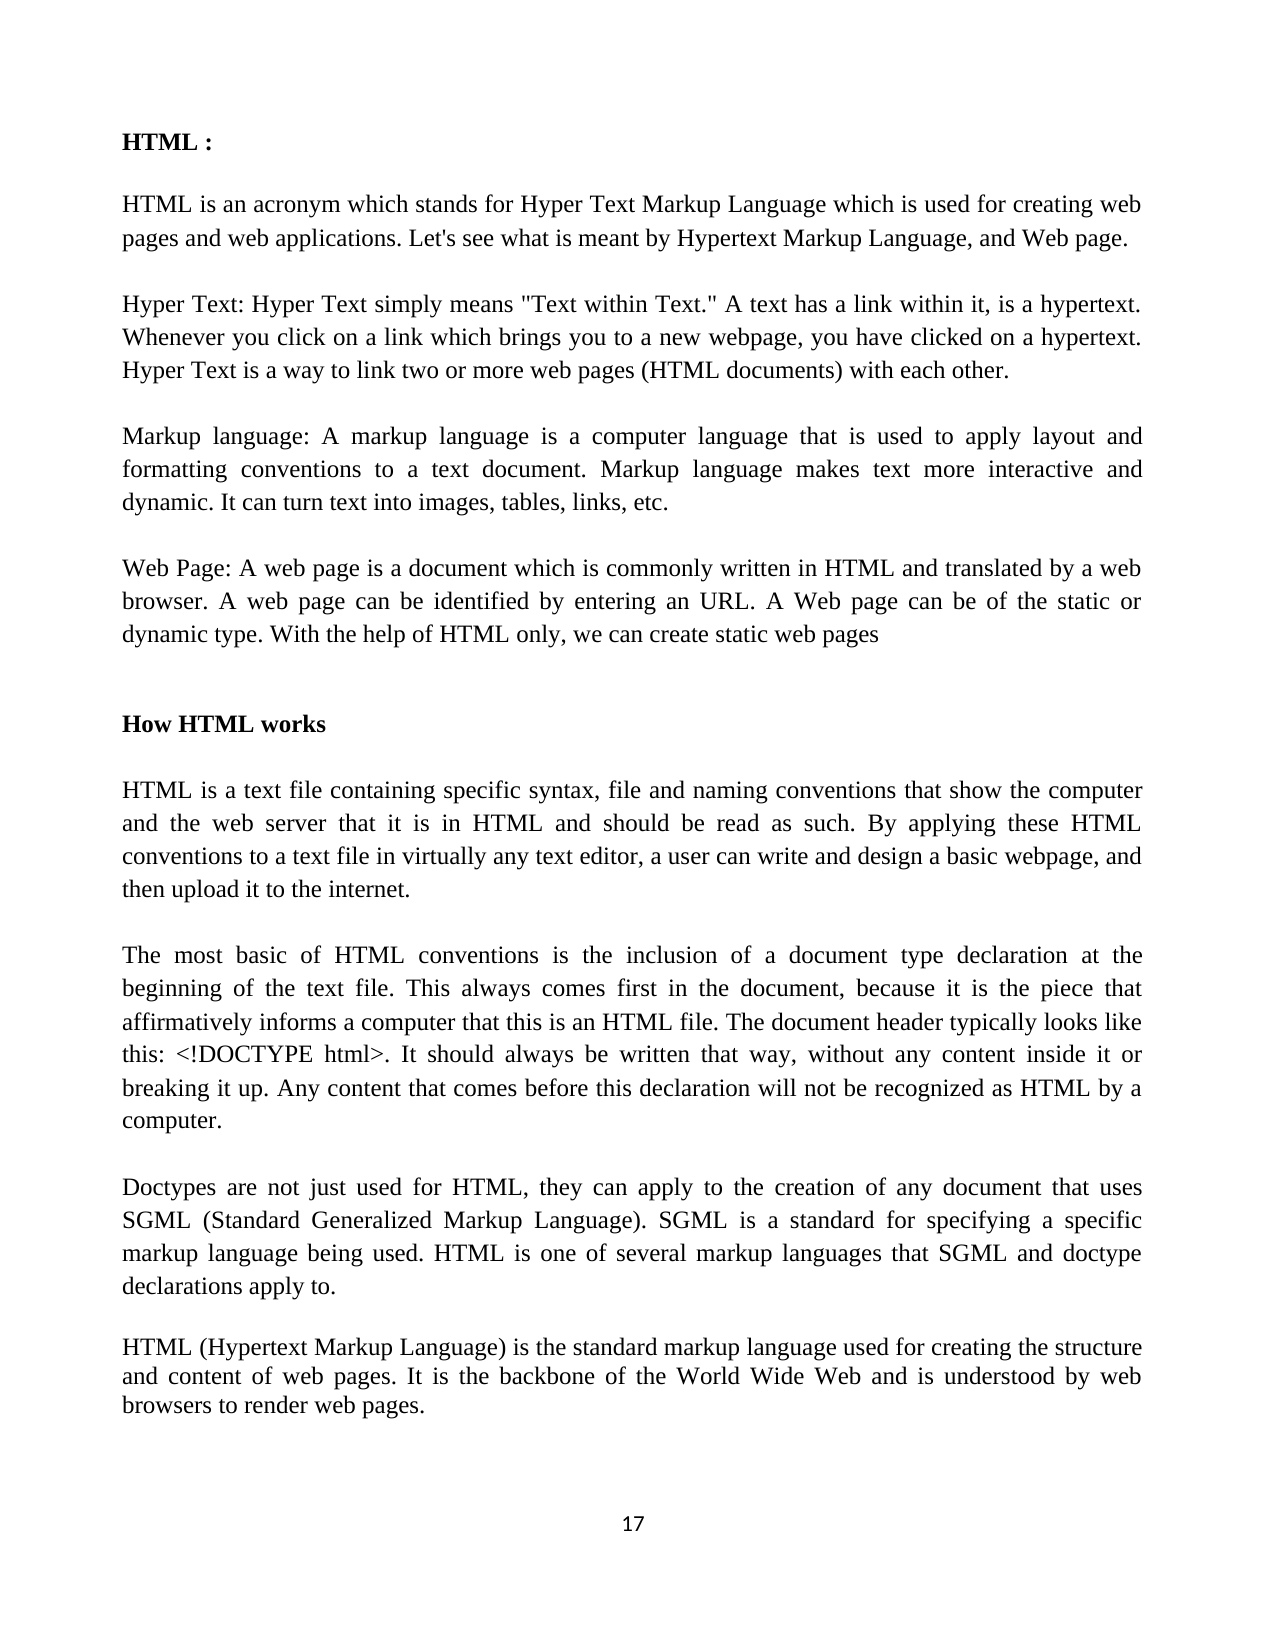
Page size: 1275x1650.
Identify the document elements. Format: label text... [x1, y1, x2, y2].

text Hyper Text: Hyper Text simply means "Text within Text." A text has a link within it, is a hypertext. Whenever you click on a link which brings you to a new webpage, you have clicked on a hypertext. Hyper Text is a way to link two or more web pages (HTML documents) with each other. [122, 289, 1144, 383]
text Markup language: A markup language is a computer language that is used to apply layout and formatting conventions to a text document. Markup language makes text more interactive and dynamic. It can turn text into images, tables, links, etc. [122, 421, 1144, 516]
text HTML is an acronym which stands for Hyper Text Markup Language which is used for creating web pages and web applications. Let's see what is meant by Hypertext Markup Language, and Web page. [122, 189, 1144, 251]
text HTML is a text file containing specific syntax, file and naming conventions that show the computer and the web server that it is in HTML and should be read as such. By applying these HTML conventions to a text file in virtually any text editor, a user can write and design a basic webpage, and then upload it to the internet. [122, 775, 1144, 903]
text Doctypes are not just used for HTML, they can apply to the creation of any document that uses SGML (Standard Generalized Markup Language). SGML is a standard for specifying a specific markup language being used. HTML is one of several markup languages that SGML and doctype declarations apply to. [122, 1172, 1144, 1299]
text How HTML works [122, 709, 1144, 738]
text Web Page: A web page is a document which is commonly written in HTML and translated by a web browser. A web page can be identified by entering an URL. A Web page can be of the static or dynamic type. With the help of HTML only, we can create static web pages [122, 553, 1144, 648]
text The most basic of HTML conventions is the inclusion of a document type declaration at the beginning of the text file. This always comes first in the document, because it is the piece that affirmatively informs a computer that this is an HTML file. The document header typically looks like this: <!DOCTYPE html>. It should always be written that way, without any content inside it or breaking it up. Any content that comes before this declaration will not be recognized as HTML by a computer. [122, 941, 1144, 1134]
text HTML : [122, 127, 1144, 156]
text HTML (Hypertext Markup Language) is the standard markup language used for creating the structure and content of web pages. It is the backbone of the World Wide Web and is understood by web browsers to render web pages. [122, 1332, 1144, 1419]
